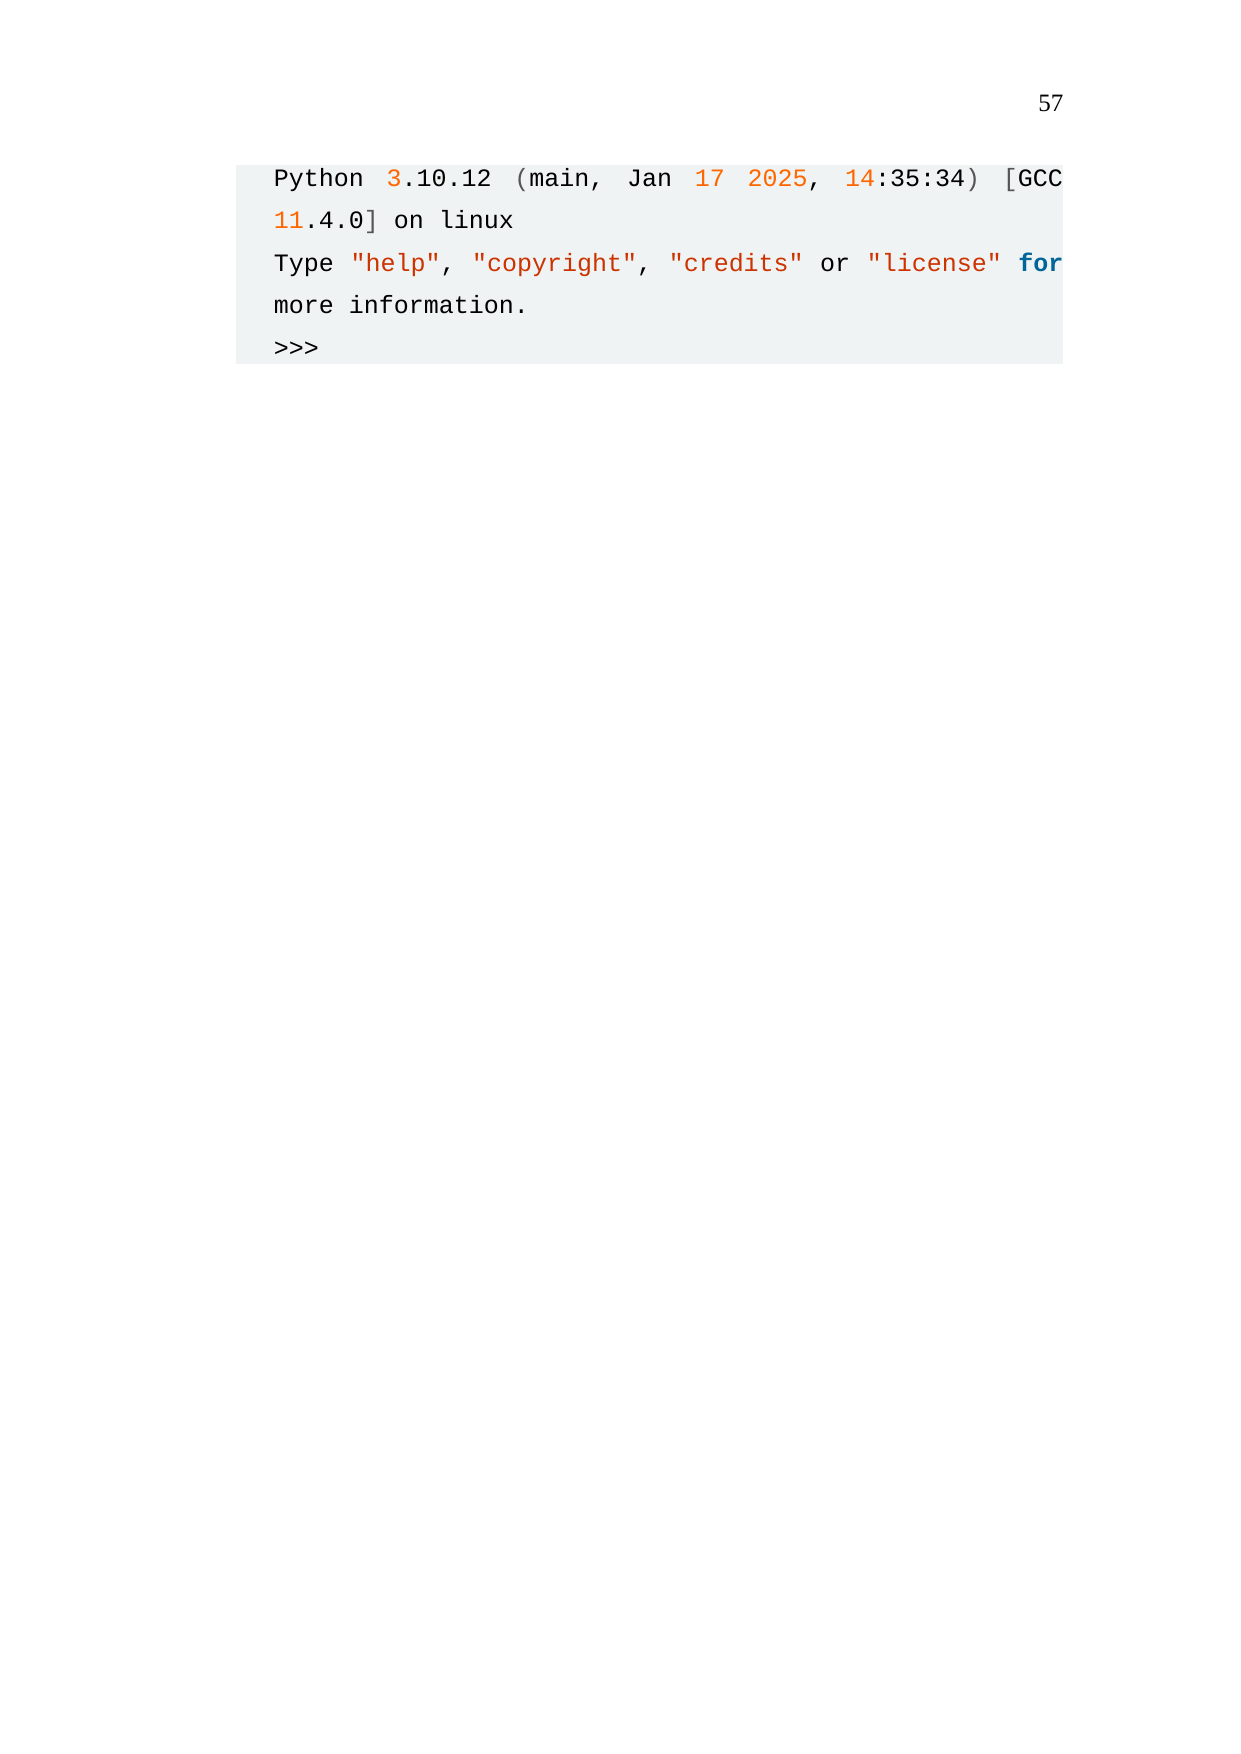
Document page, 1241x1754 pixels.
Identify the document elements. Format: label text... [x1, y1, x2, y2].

list Type "help", "copyright", "credits" or "license" for more information. [236, 250, 1063, 321]
list Python 3.10.12 (main, Jan 17 2025, 14:35:34) [GCC 11.4.0] on linux [236, 165, 1063, 236]
list >>> [236, 335, 1063, 364]
